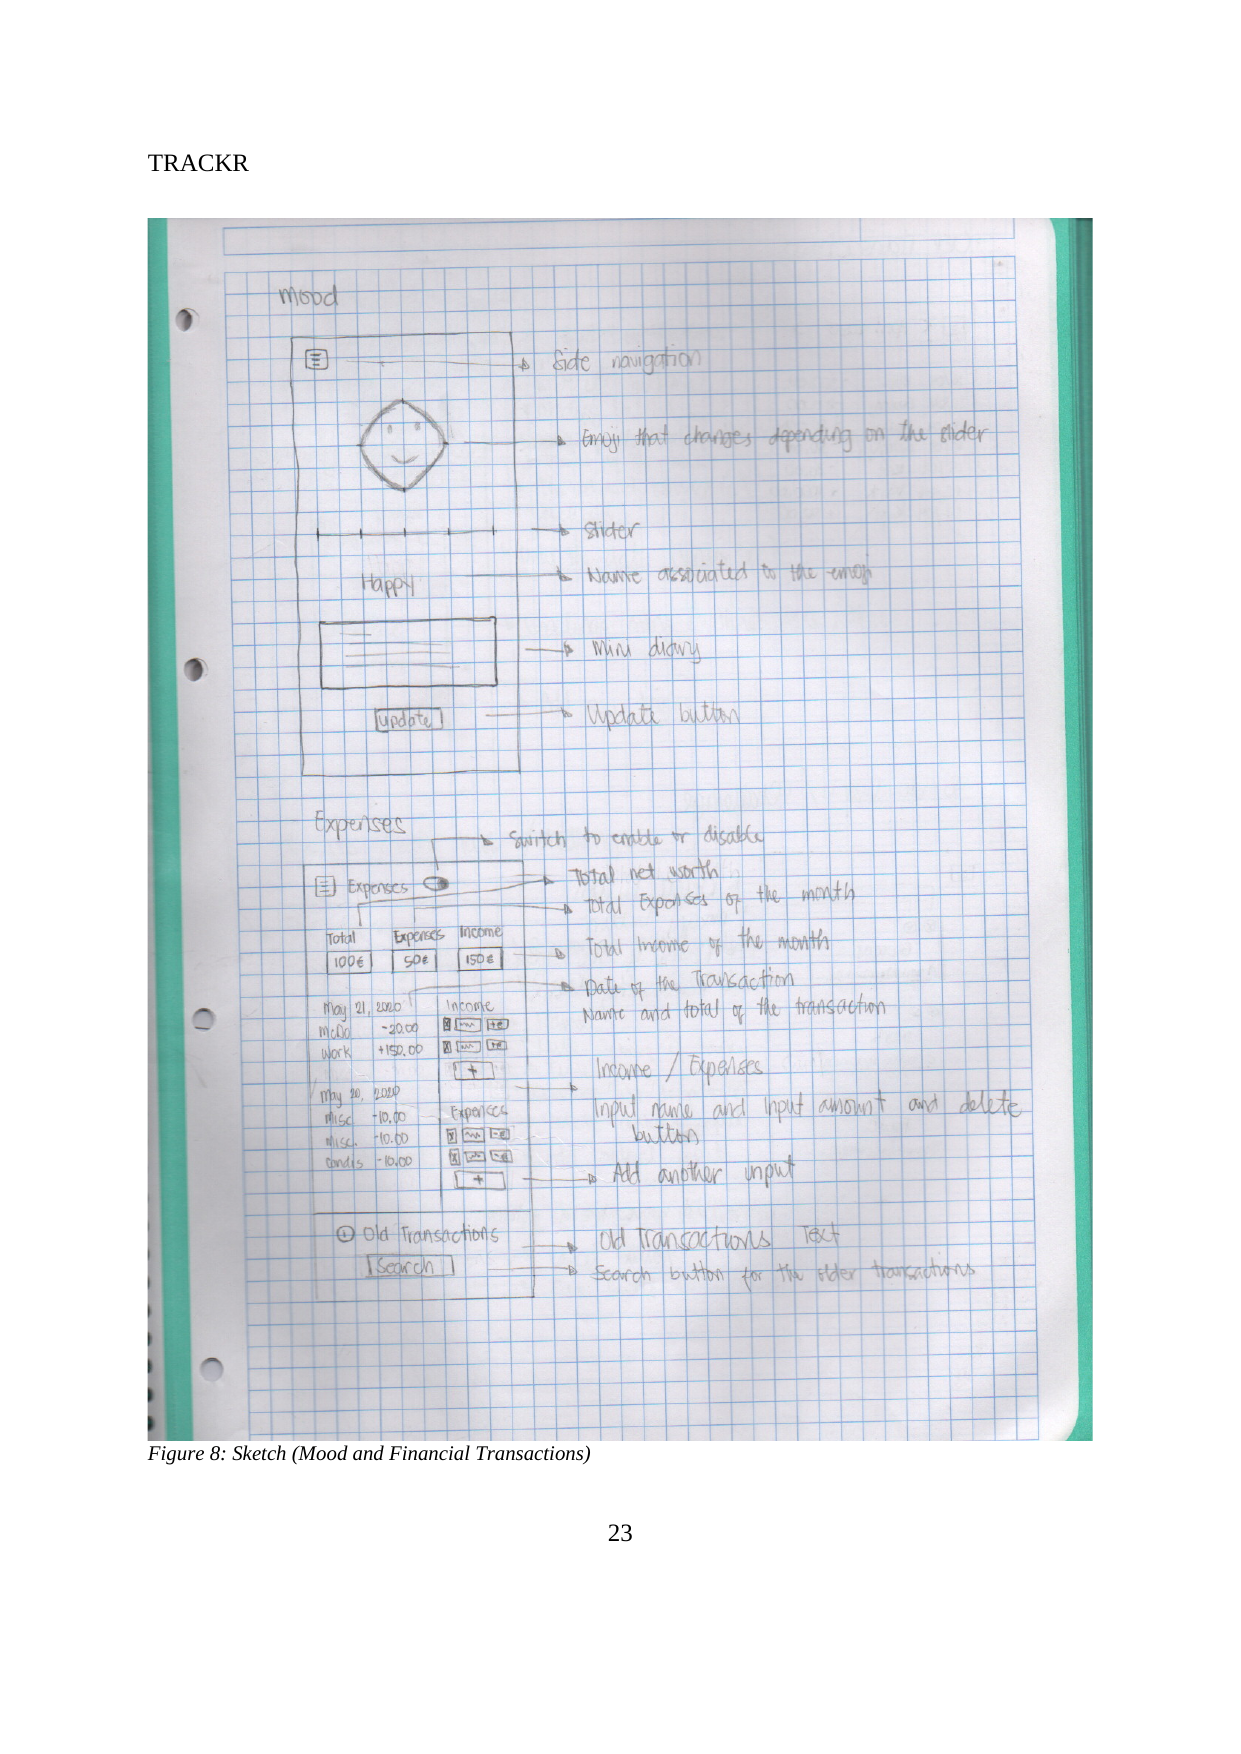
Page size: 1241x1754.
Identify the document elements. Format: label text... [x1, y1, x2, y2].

text Figure 8: Sketch (Mood and Financial Transactions) [148, 1441, 1093, 1465]
picture [147, 218, 1093, 1441]
